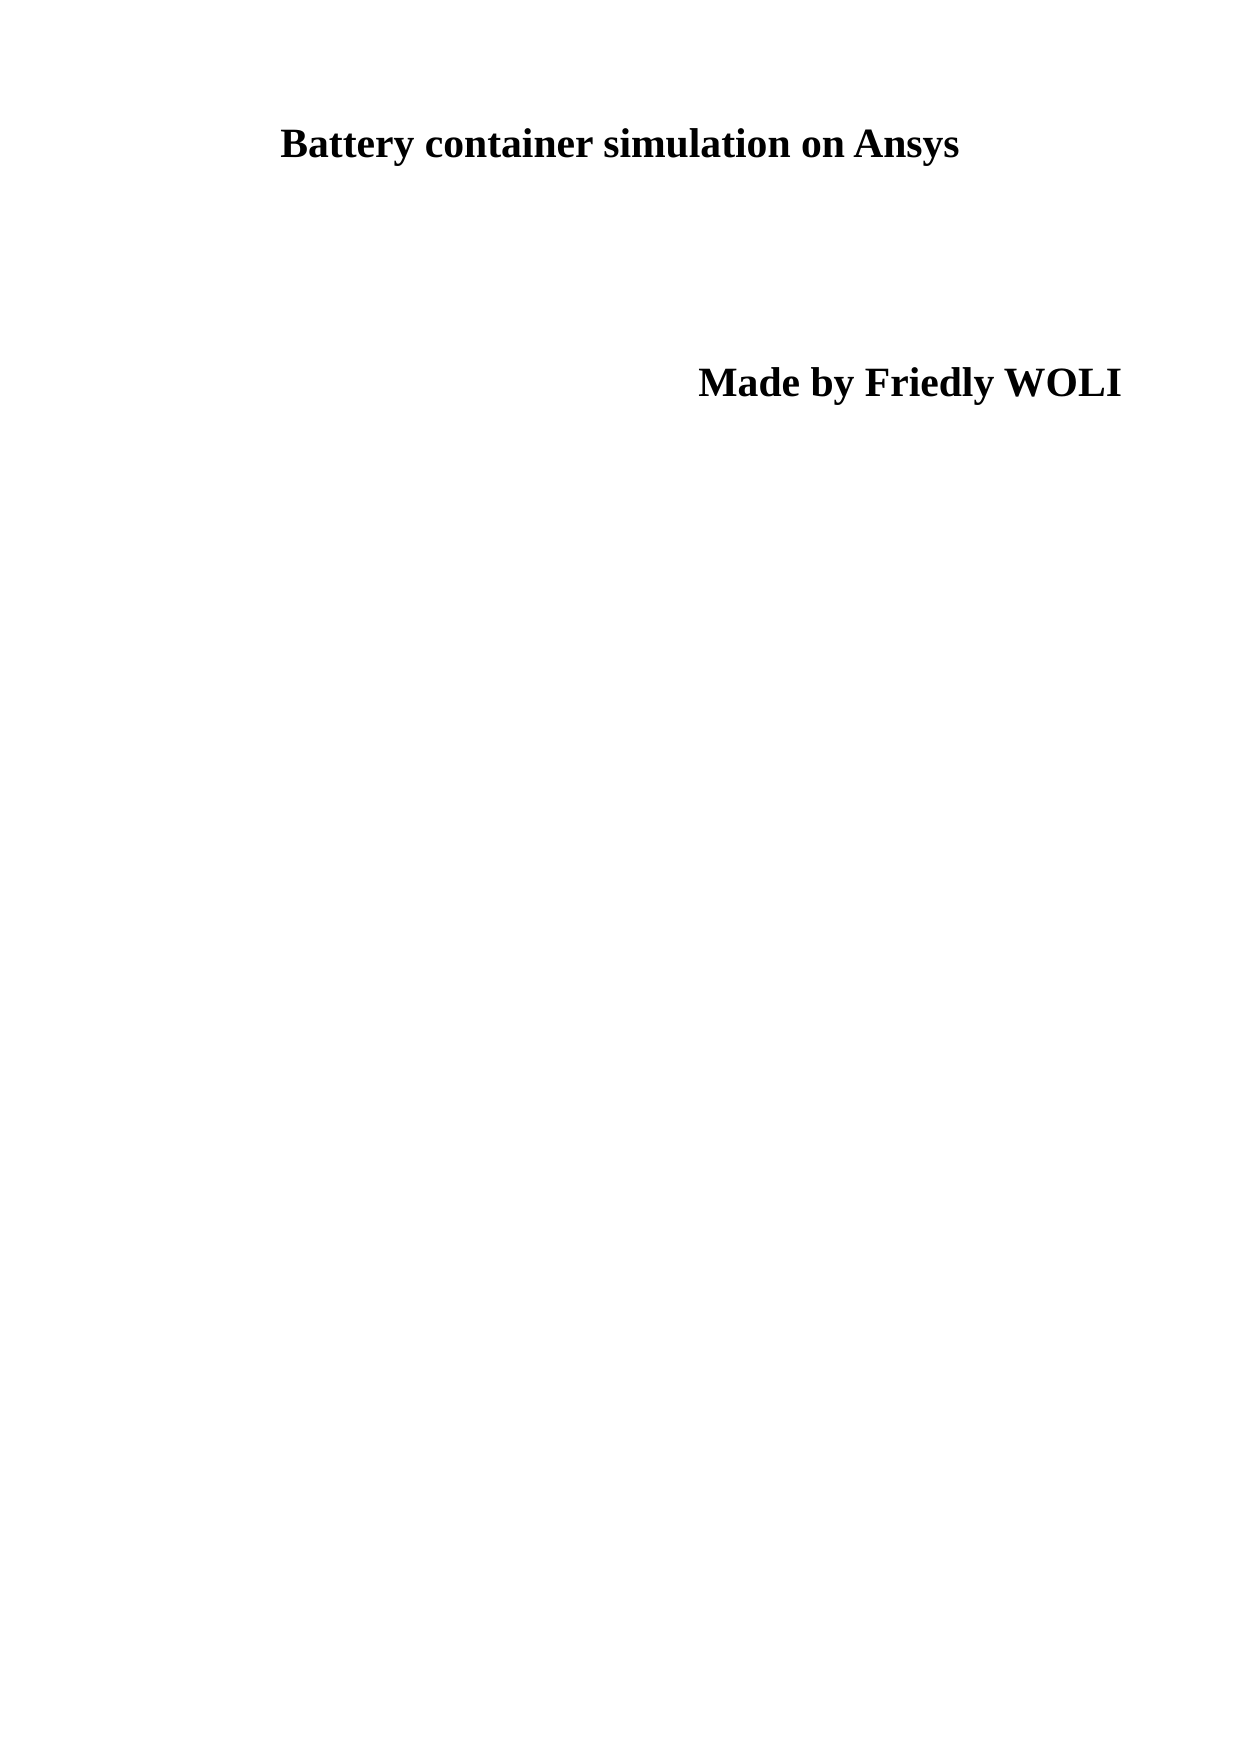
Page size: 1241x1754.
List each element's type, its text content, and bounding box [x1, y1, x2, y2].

text Battery container simulation on Ansys [118, 118, 1122, 166]
text Made by Friedly WOLI [118, 358, 1122, 406]
